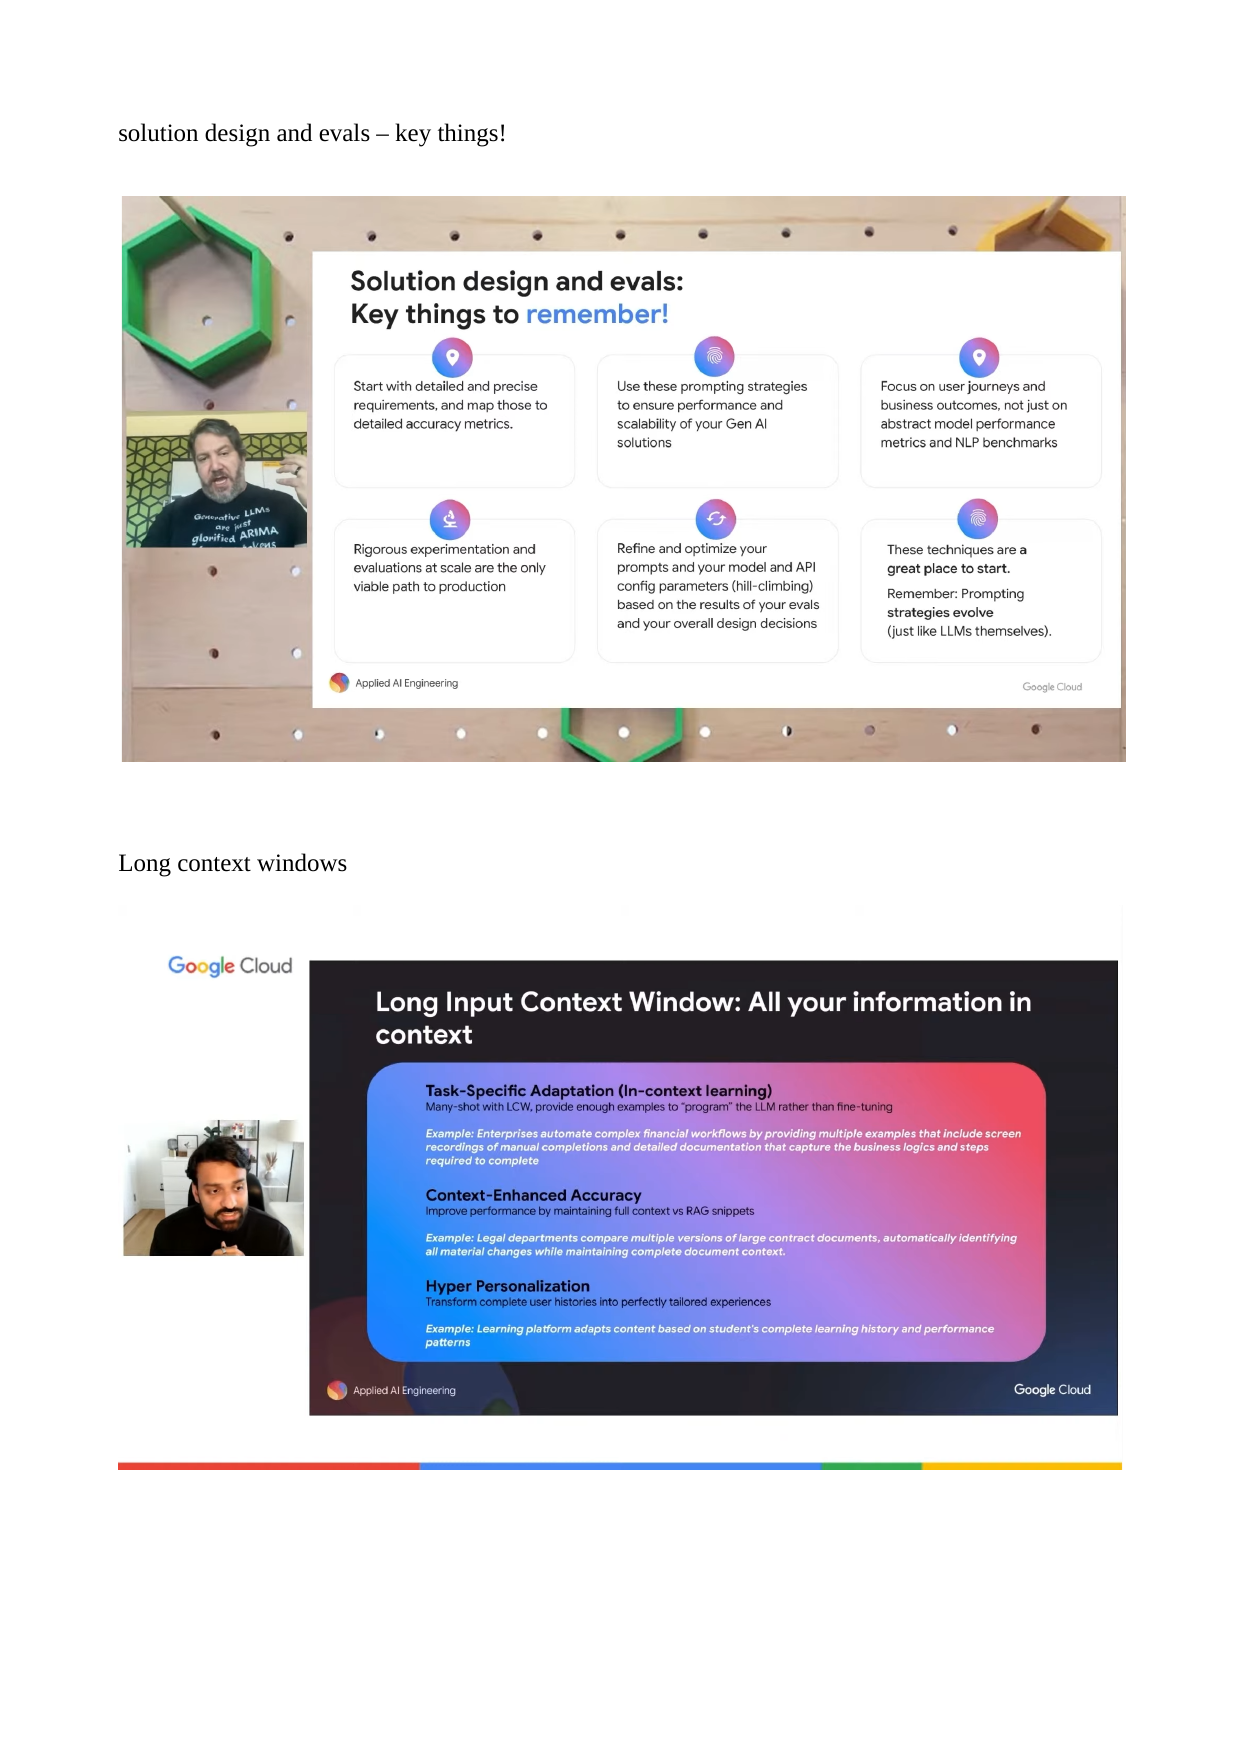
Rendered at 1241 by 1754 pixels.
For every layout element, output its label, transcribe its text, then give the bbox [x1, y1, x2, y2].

picture [121, 196, 1126, 762]
text solution design and evals – key things! Long context windows [118, 118, 1122, 876]
picture [118, 905, 1123, 1470]
